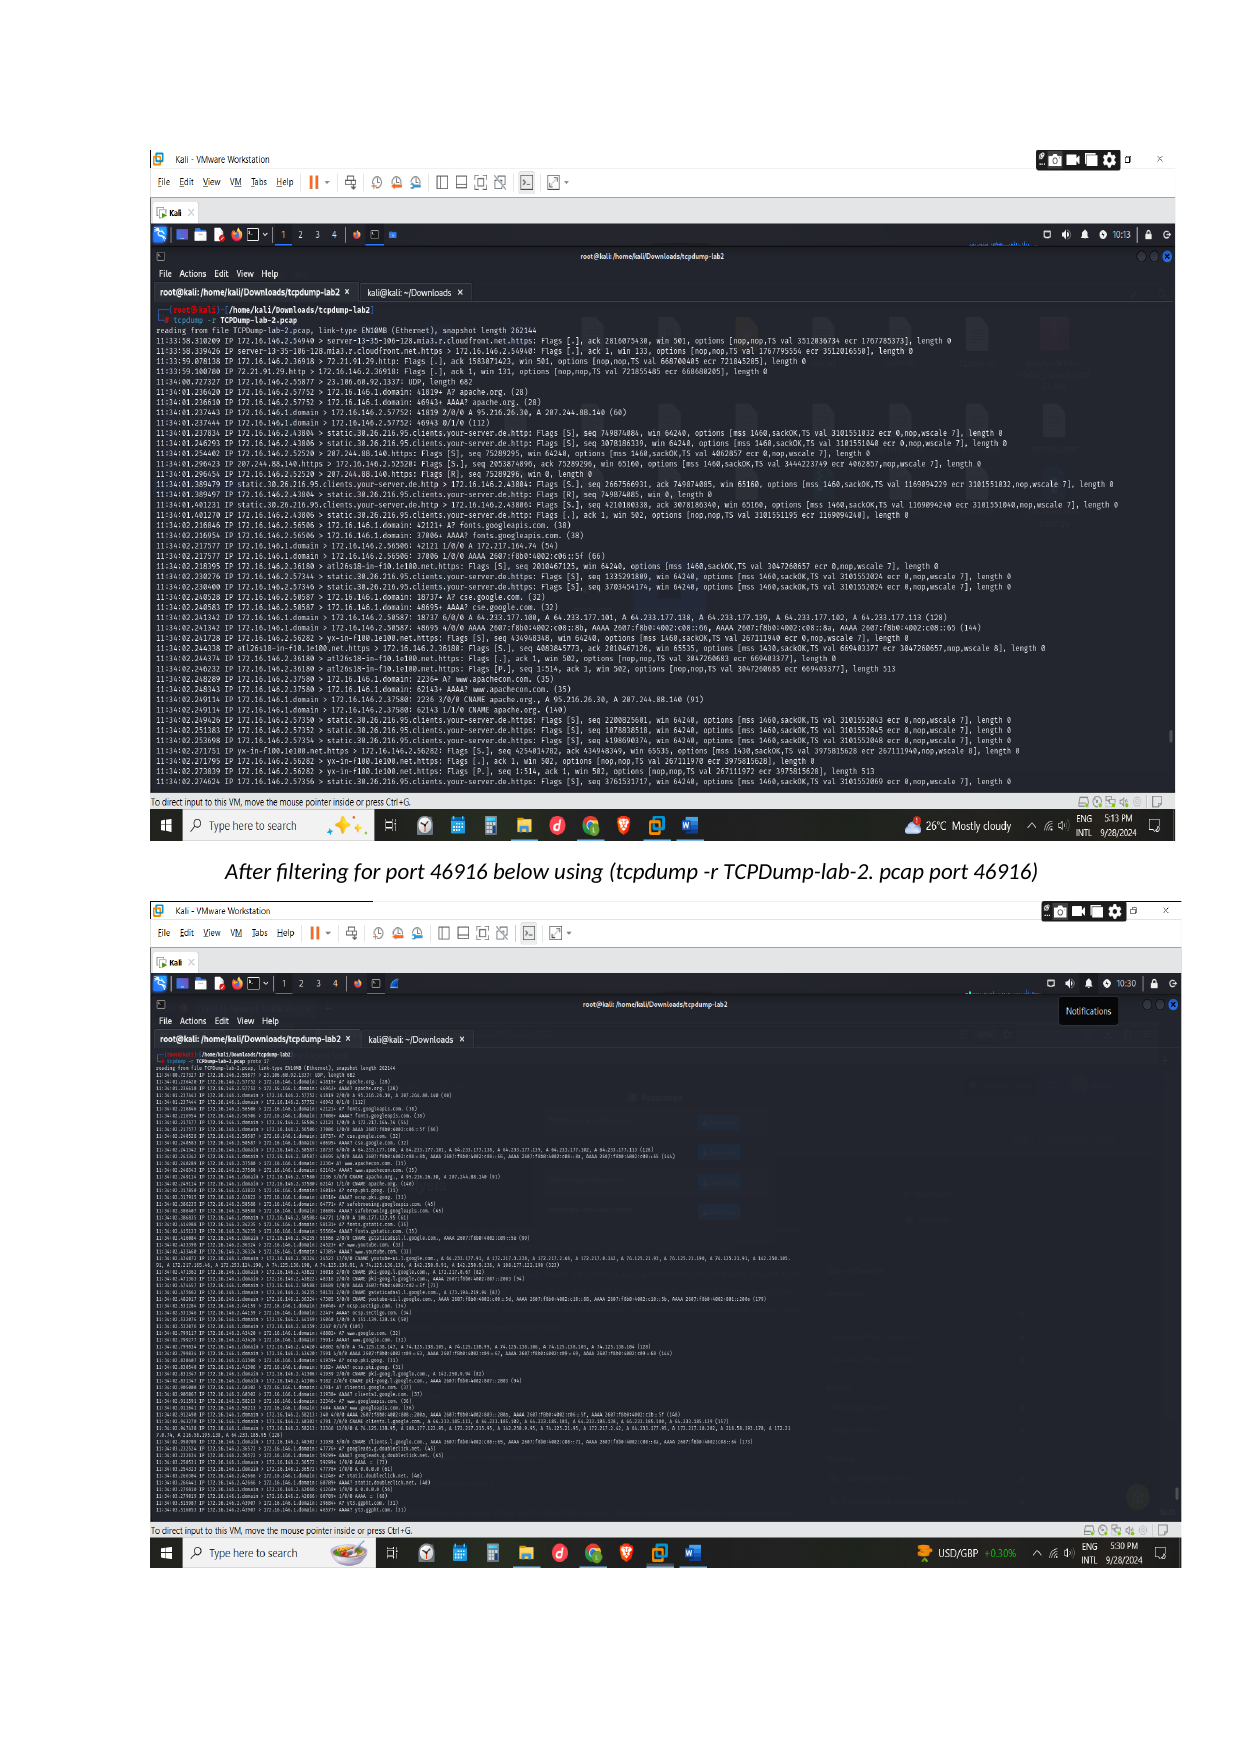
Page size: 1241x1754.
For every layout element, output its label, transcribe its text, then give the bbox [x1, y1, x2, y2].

text After filtering for port 46916 below using (tcpdump -r TCPDump-lab-2. pcap port 46916) [225, 857, 1090, 885]
